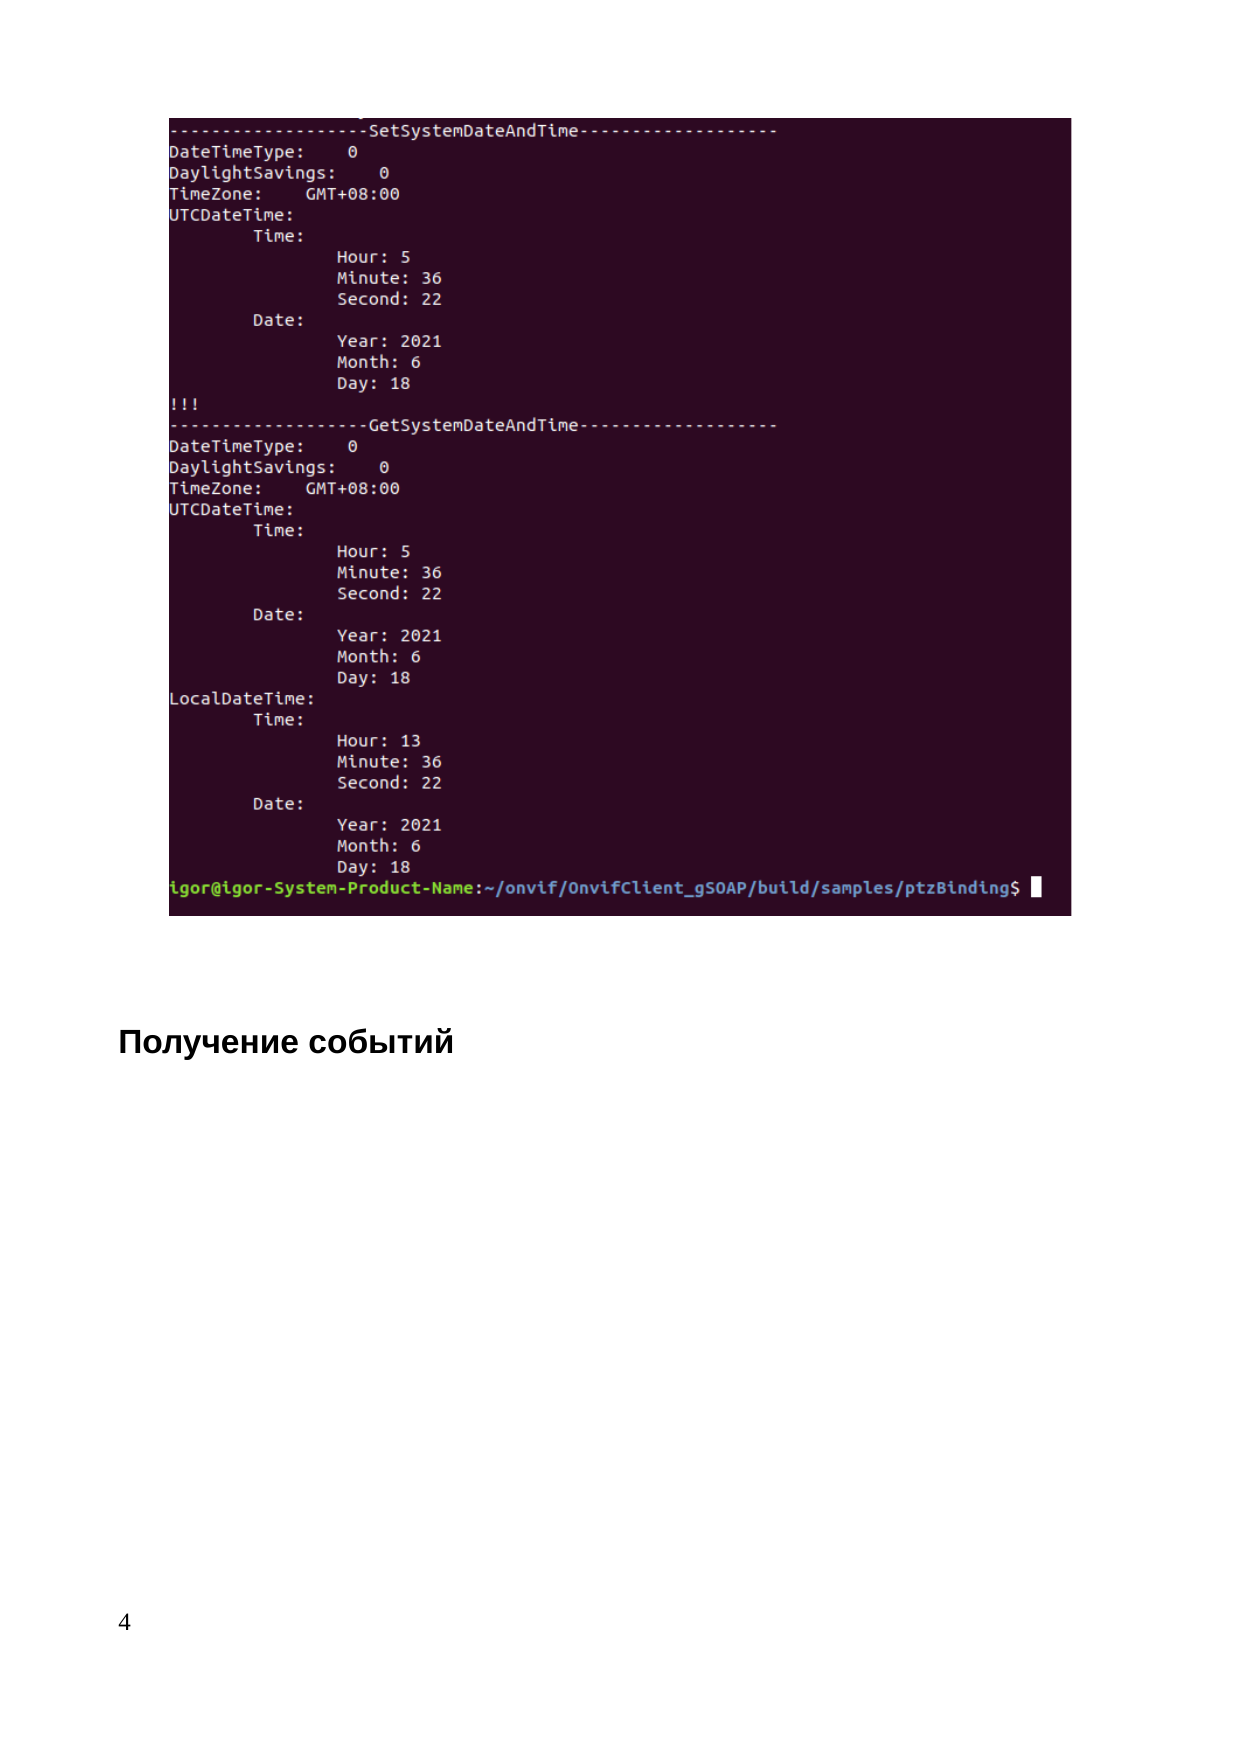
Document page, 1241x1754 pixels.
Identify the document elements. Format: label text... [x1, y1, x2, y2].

subtitle Получение событий [118, 1022, 1122, 1061]
picture [169, 118, 1072, 916]
